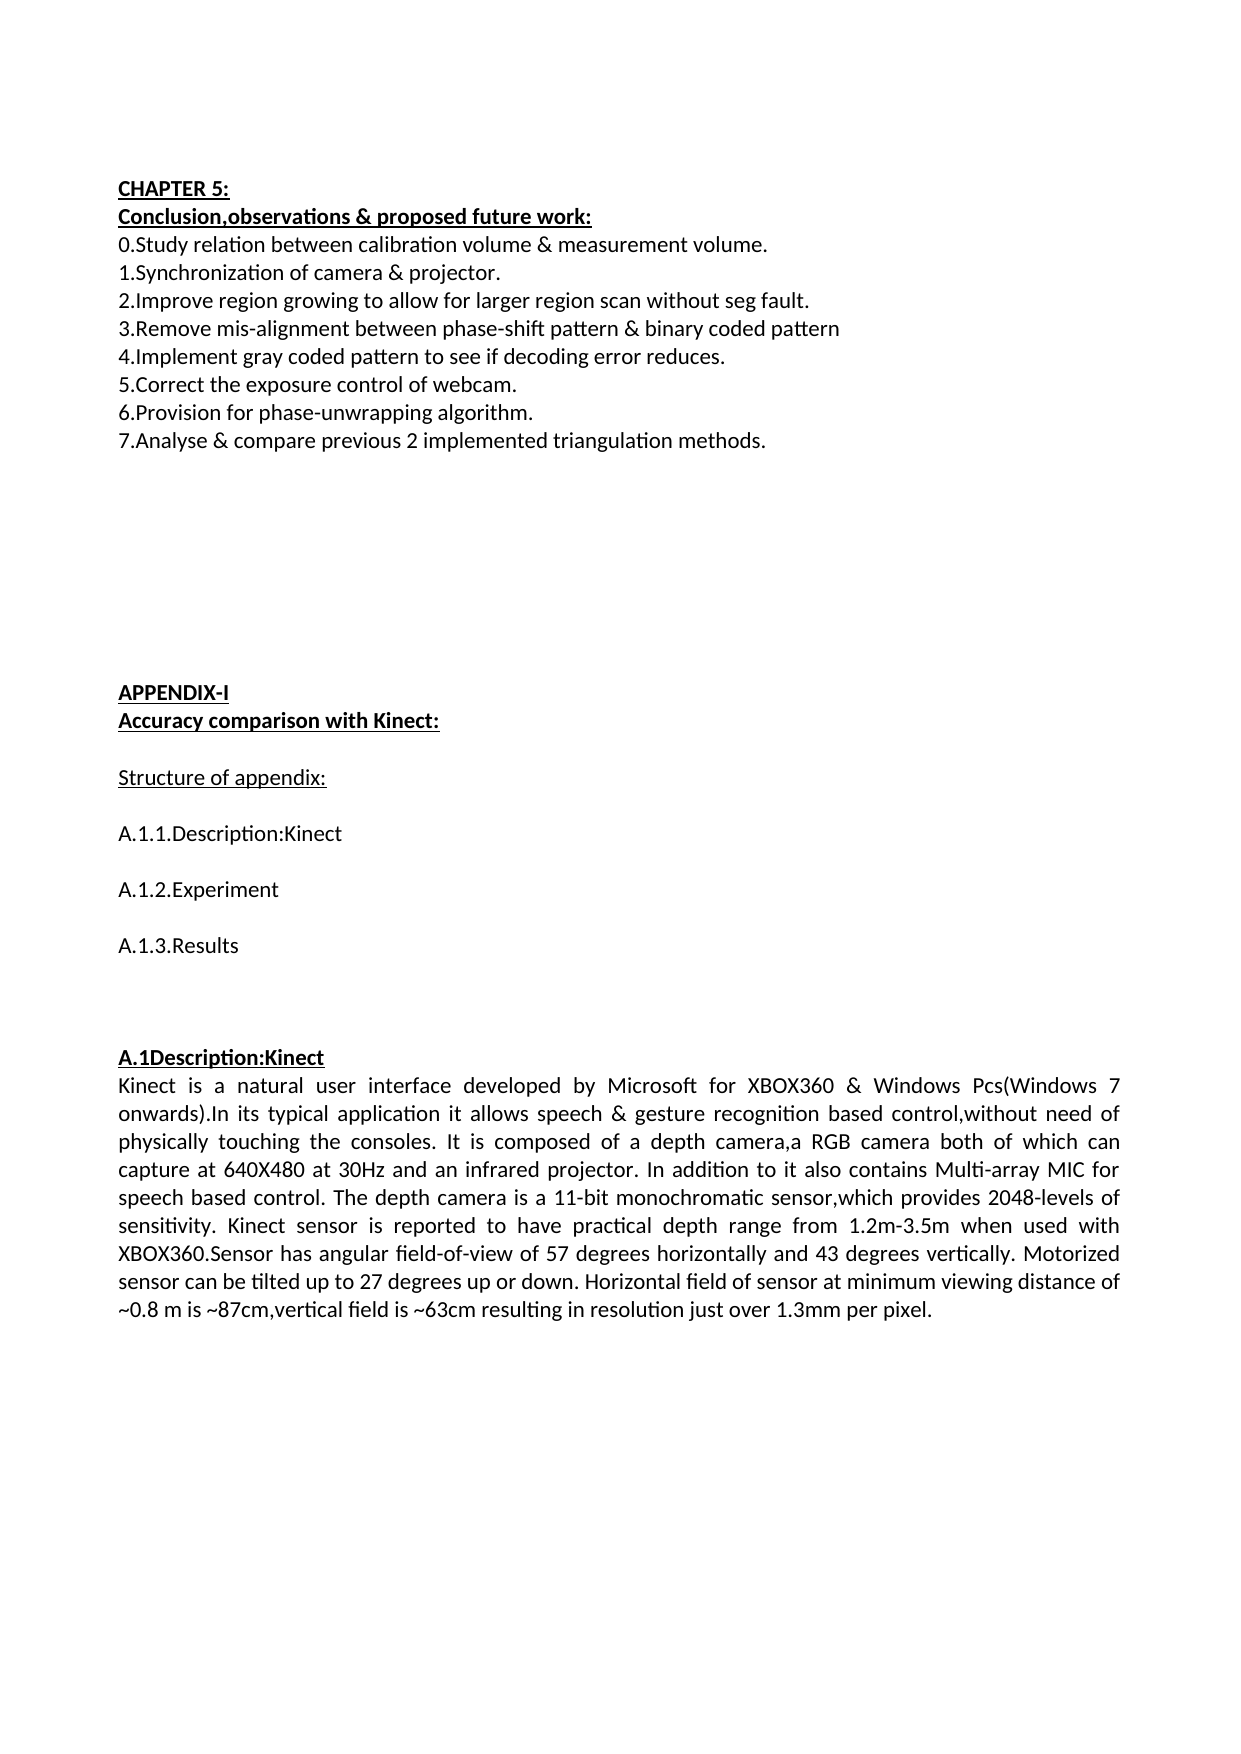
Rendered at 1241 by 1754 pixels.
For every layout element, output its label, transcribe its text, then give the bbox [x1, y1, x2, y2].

text 7.Analyse & compare previous 2 implemented triangulation methods. [118, 426, 1122, 454]
text A.1.3.Results [118, 931, 1122, 959]
text A.1.1.Description:Kinect [118, 819, 1122, 847]
text 1.Synchronization of camera & projector. [118, 258, 1122, 286]
text Accuracy comparison with Kinect: [118, 707, 1122, 734]
text 6.Provision for phase-unwrapping algorithm. [118, 398, 1122, 426]
text APPENDIX-I [118, 678, 1122, 707]
text Conclusion,observations & proposed future work: [118, 202, 1122, 230]
text A.1Description:Kinect [118, 1043, 1122, 1071]
text CHAPTER 5: [118, 174, 1122, 202]
text Structure of appendix: [118, 763, 1122, 791]
text 3.Remove mis-alignment between phase-shift pattern & binary coded pattern [118, 314, 1122, 342]
text 4.Implement gray coded pattern to see if decoding error reduces. [118, 342, 1122, 370]
text Kinect is a natural user interface developed by Microsoft for XBOX360 & Windows Pcs(Windows 7 onwards).In its typical application it allows speech & gesture recognition based control,without need of physically touching the consoles. It is composed of a depth camera,a RGB camera both of which can capture at 640X480 at 30Hz and an infrared projector. In addition to it also contains Multi-array MIC for speech based control. The depth camera is a 11-bit monochromatic sensor,which provides 2048-levels of sensitivity. Kinect sensor is reported to have practical depth range from 1.2m-3.5m when used with XBOX360.Sensor has angular field-of-view of 57 degrees horizontally and 43 degrees vertically. Motorized sensor can be tilted up to 27 degrees up or down. Horizontal field of sensor at minimum viewing distance of ~0.8 m is ~87cm,vertical field is ~63cm resulting in resolution just over 1.3mm per pixel. [118, 1071, 1122, 1323]
text A.1.2.Experiment [118, 875, 1122, 903]
text 0.Study relation between calibration volume & measurement volume. [118, 230, 1122, 258]
text 2.Improve region growing to allow for larger region scan without seg fault. [118, 286, 1122, 314]
text 5.Correct the exposure control of webcam. [118, 370, 1122, 398]
